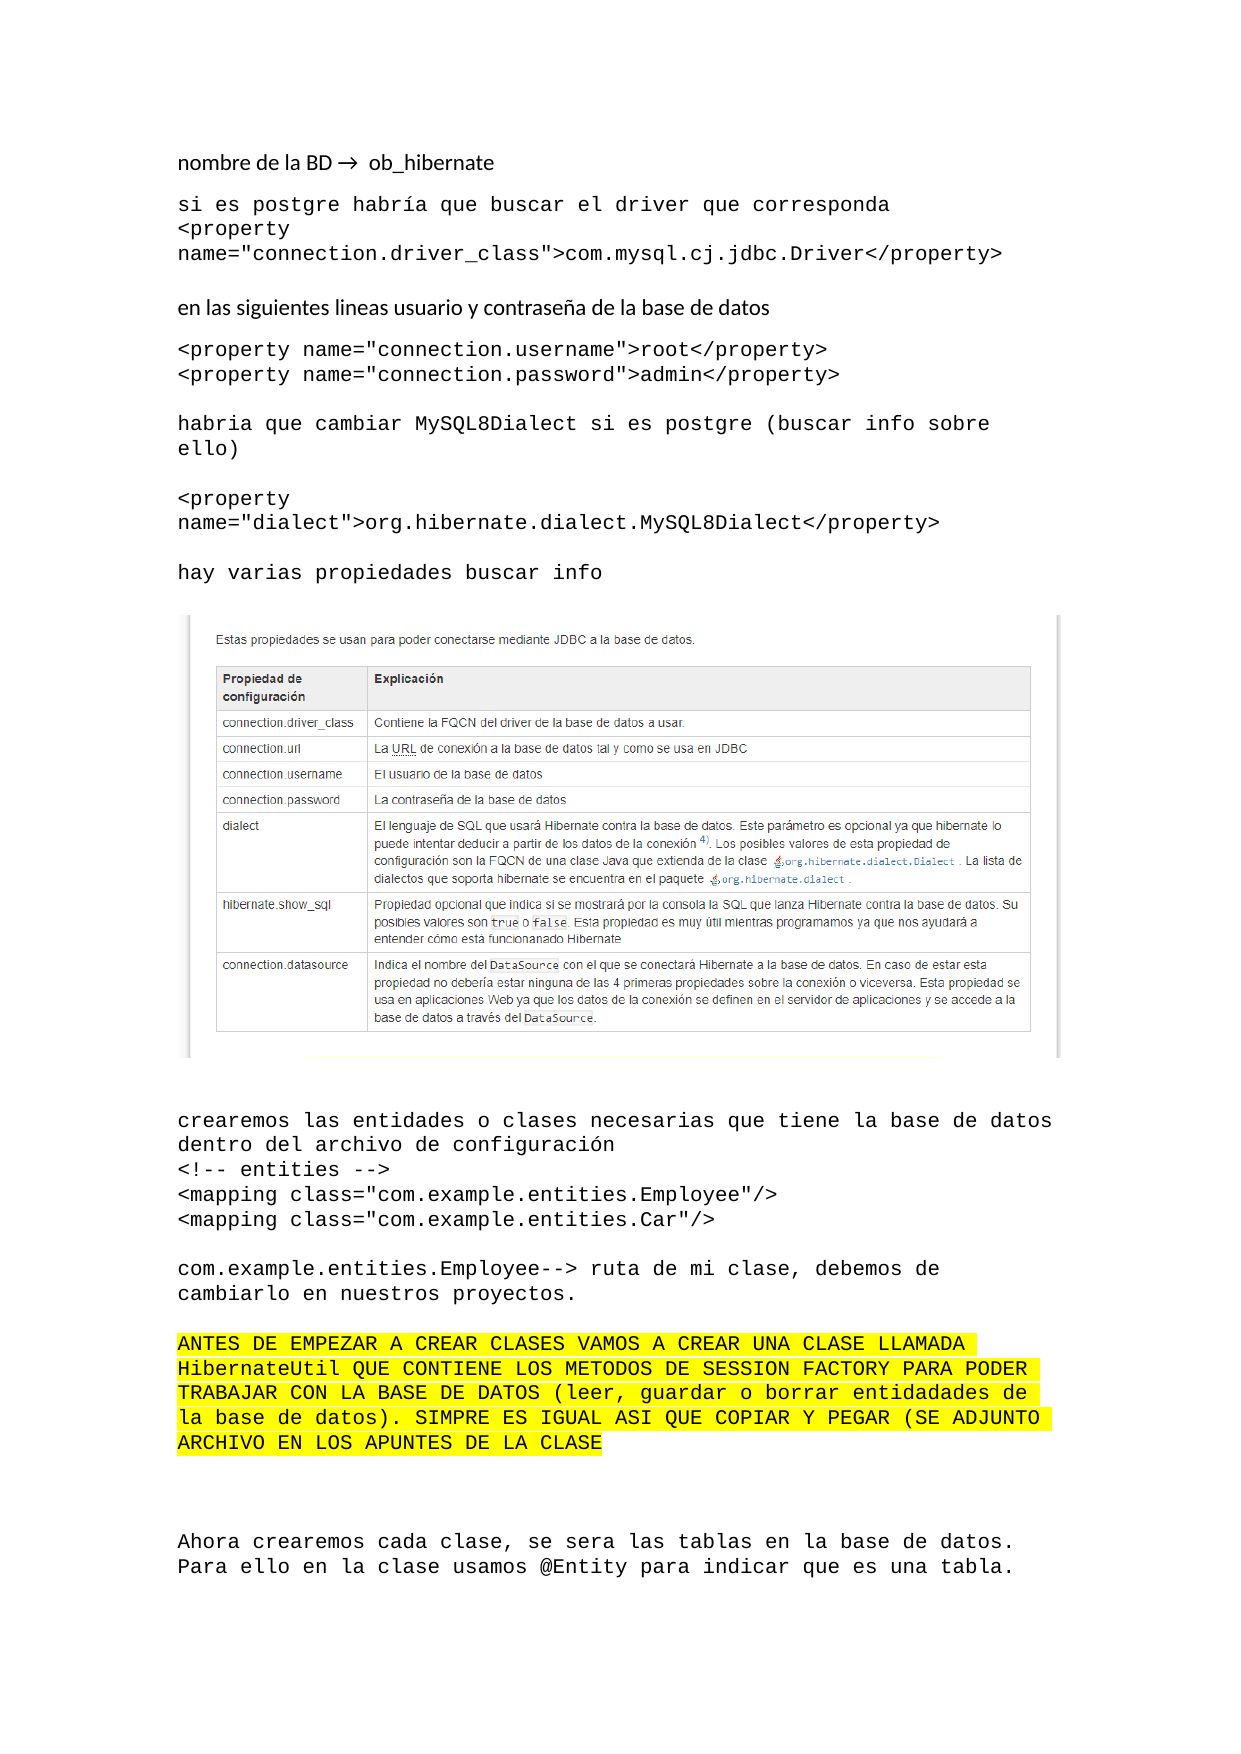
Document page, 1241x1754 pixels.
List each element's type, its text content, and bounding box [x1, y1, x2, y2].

text nombre de la BD → ob_hibernate [177, 148, 1063, 176]
picture [179, 615, 1061, 1058]
text habria que cambiar MySQL8Dialect si es postgre (buscar info sobre ello) [177, 413, 1063, 462]
text <!-- entities --> [177, 1159, 1063, 1183]
text <property name="connection.driver_class">com.mysql.cj.jdbc.Driver</property> [177, 218, 1063, 267]
text hay varias propiedades buscar info [177, 562, 1063, 586]
text si es postgre habría que buscar el driver que corresponda [177, 194, 1063, 217]
text ANTES DE EMPEZAR A CREAR CLASES VAMOS A CREAR UNA CLASE LLAMADA HibernateUtil QUE CONTIENE LOS METODOS DE SESSION FACTORY PARA PODER TRABAJAR CON LA BASE DE DATOS (leer, guardar o borrar entidadades de la base de datos). SIMPRE ES IGUAL ASI QUE COPIAR Y PEGAR (SE ADJUNTO ARCHIVO EN LOS APUNTES DE LA CLASE [177, 1333, 1063, 1456]
text <property name="connection.username">root</property> [177, 339, 1063, 362]
text crearemos las entidades o clases necesarias que tiene la base de datos dentro del archivo de configuración [177, 1110, 1063, 1158]
text <property name="dialect">org.hibernate.dialect.MySQL8Dialect</property> [177, 488, 1063, 536]
text <property name="connection.password">admin</property> [177, 364, 1063, 387]
text <mapping class="com.example.entities.Employee"/> [177, 1184, 1063, 1208]
text <mapping class="com.example.entities.Car"/> [177, 1209, 1063, 1232]
text en las siguientes lineas usuario y contraseña de la base de datos [177, 293, 1063, 321]
text Ahora crearemos cada clase, se sera las tablas en la base de datos. Para ello en la clase usamos @Entity para indicar que es una tabla. [177, 1531, 1063, 1579]
text com.example.entities.Employee--> ruta de mi clase, debemos de cambiarlo en nuestros proyectos. [177, 1258, 1063, 1307]
